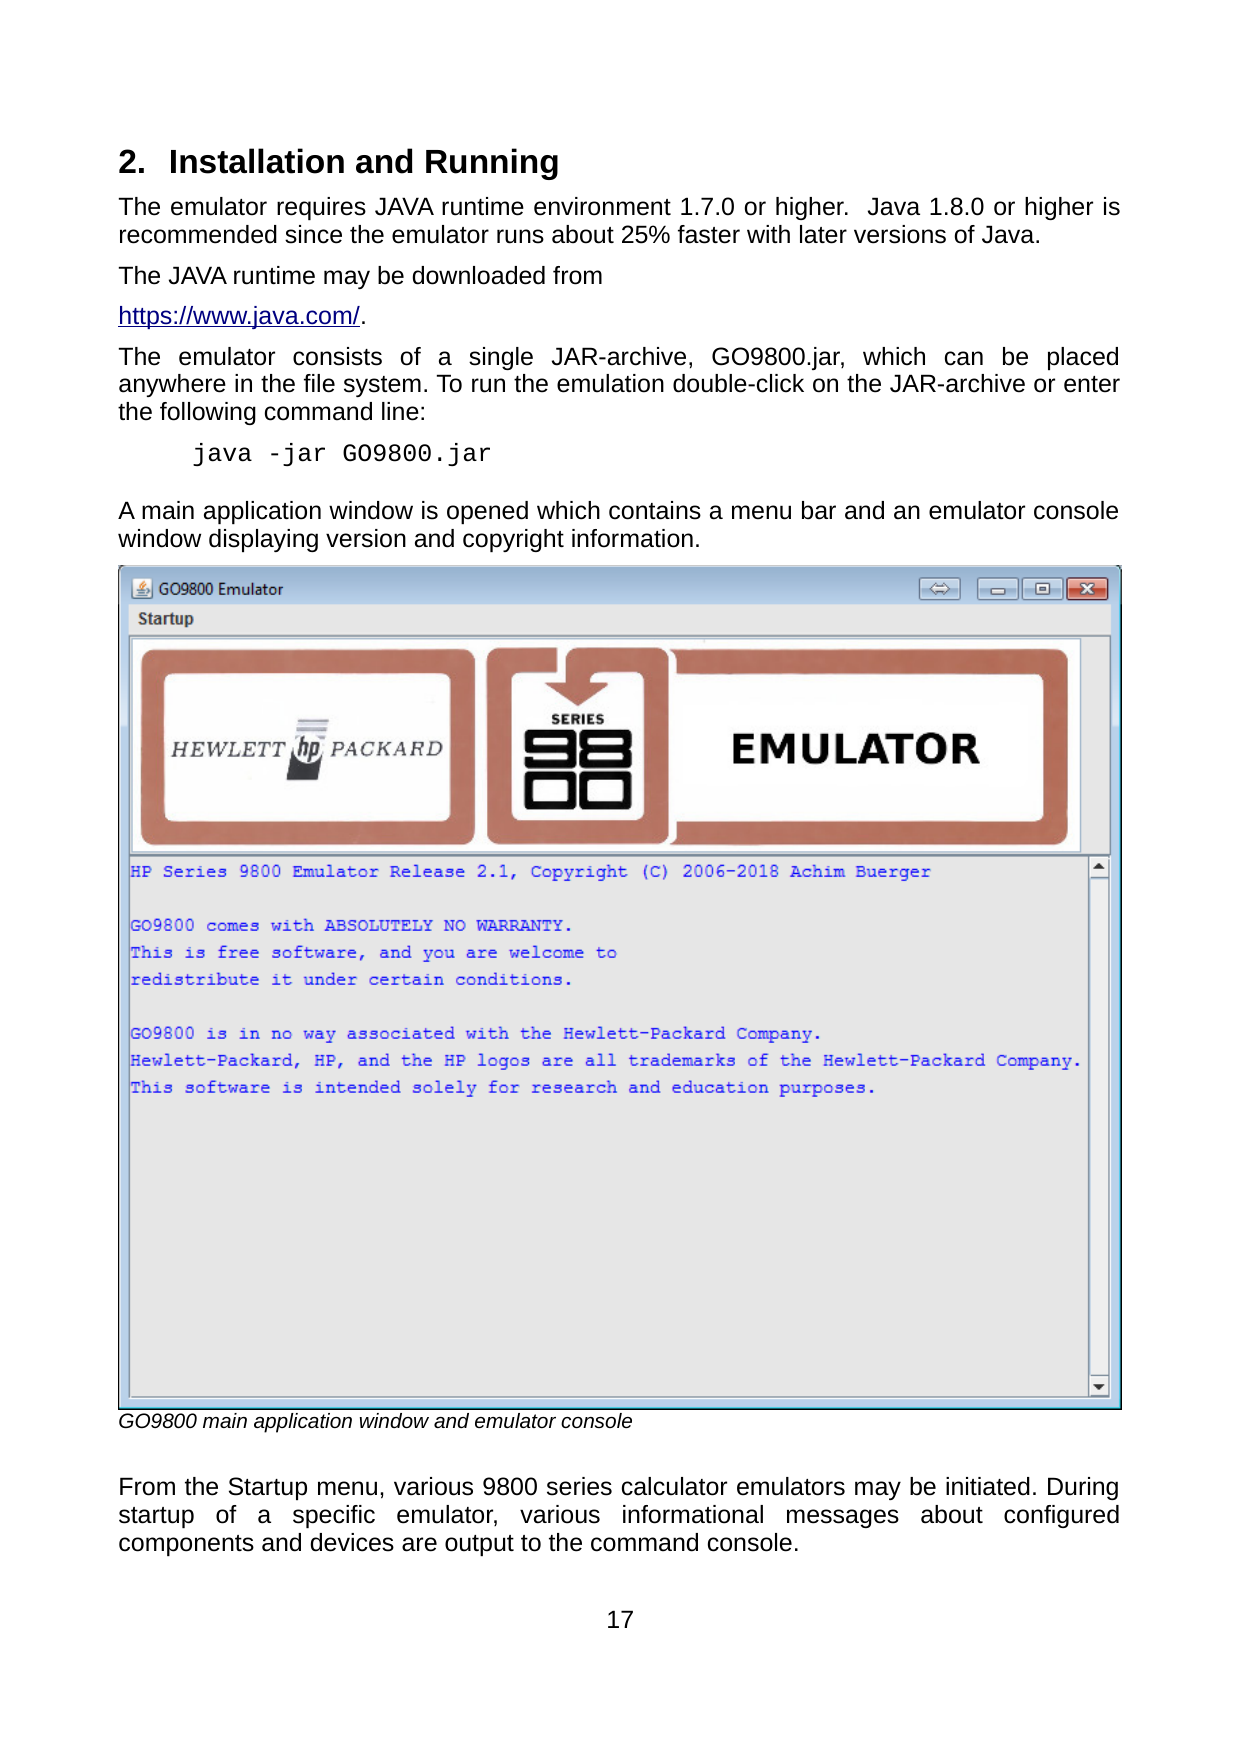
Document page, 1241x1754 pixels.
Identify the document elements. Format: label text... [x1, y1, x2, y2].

text The emulator requires JAVA runtime environment 1.7.0 or higher. Java 1.8.0 or higher is recommended since the emulator runs about 25% faster with later versions of Java. [118, 193, 1122, 249]
text The JAVA runtime may be downloaded from [118, 261, 1122, 289]
text The emulator consists of a single JAR-archive, GO9800.jar, which can be placed anywhere in the file system. To run the emulation double-click on the JAR-archive or enter the following command line: [118, 342, 1122, 426]
picture [118, 565, 1122, 1410]
subtitle Installation and Running [118, 143, 1122, 181]
text From the Startup menu, various 9800 series calculator emulators may be initiated. During startup of a specific emulator, various informational messages about configured components and devices are output to the command console. [118, 1473, 1122, 1557]
text GO9800 main application window and emulator console [118, 1410, 1122, 1433]
text java -jar GO9800.jar [118, 438, 1122, 469]
text https://www.java.com/. [118, 302, 1122, 330]
text A main application window is opened which contains a menu bar and an emulator console window displaying version and copyright information. [118, 497, 1122, 552]
